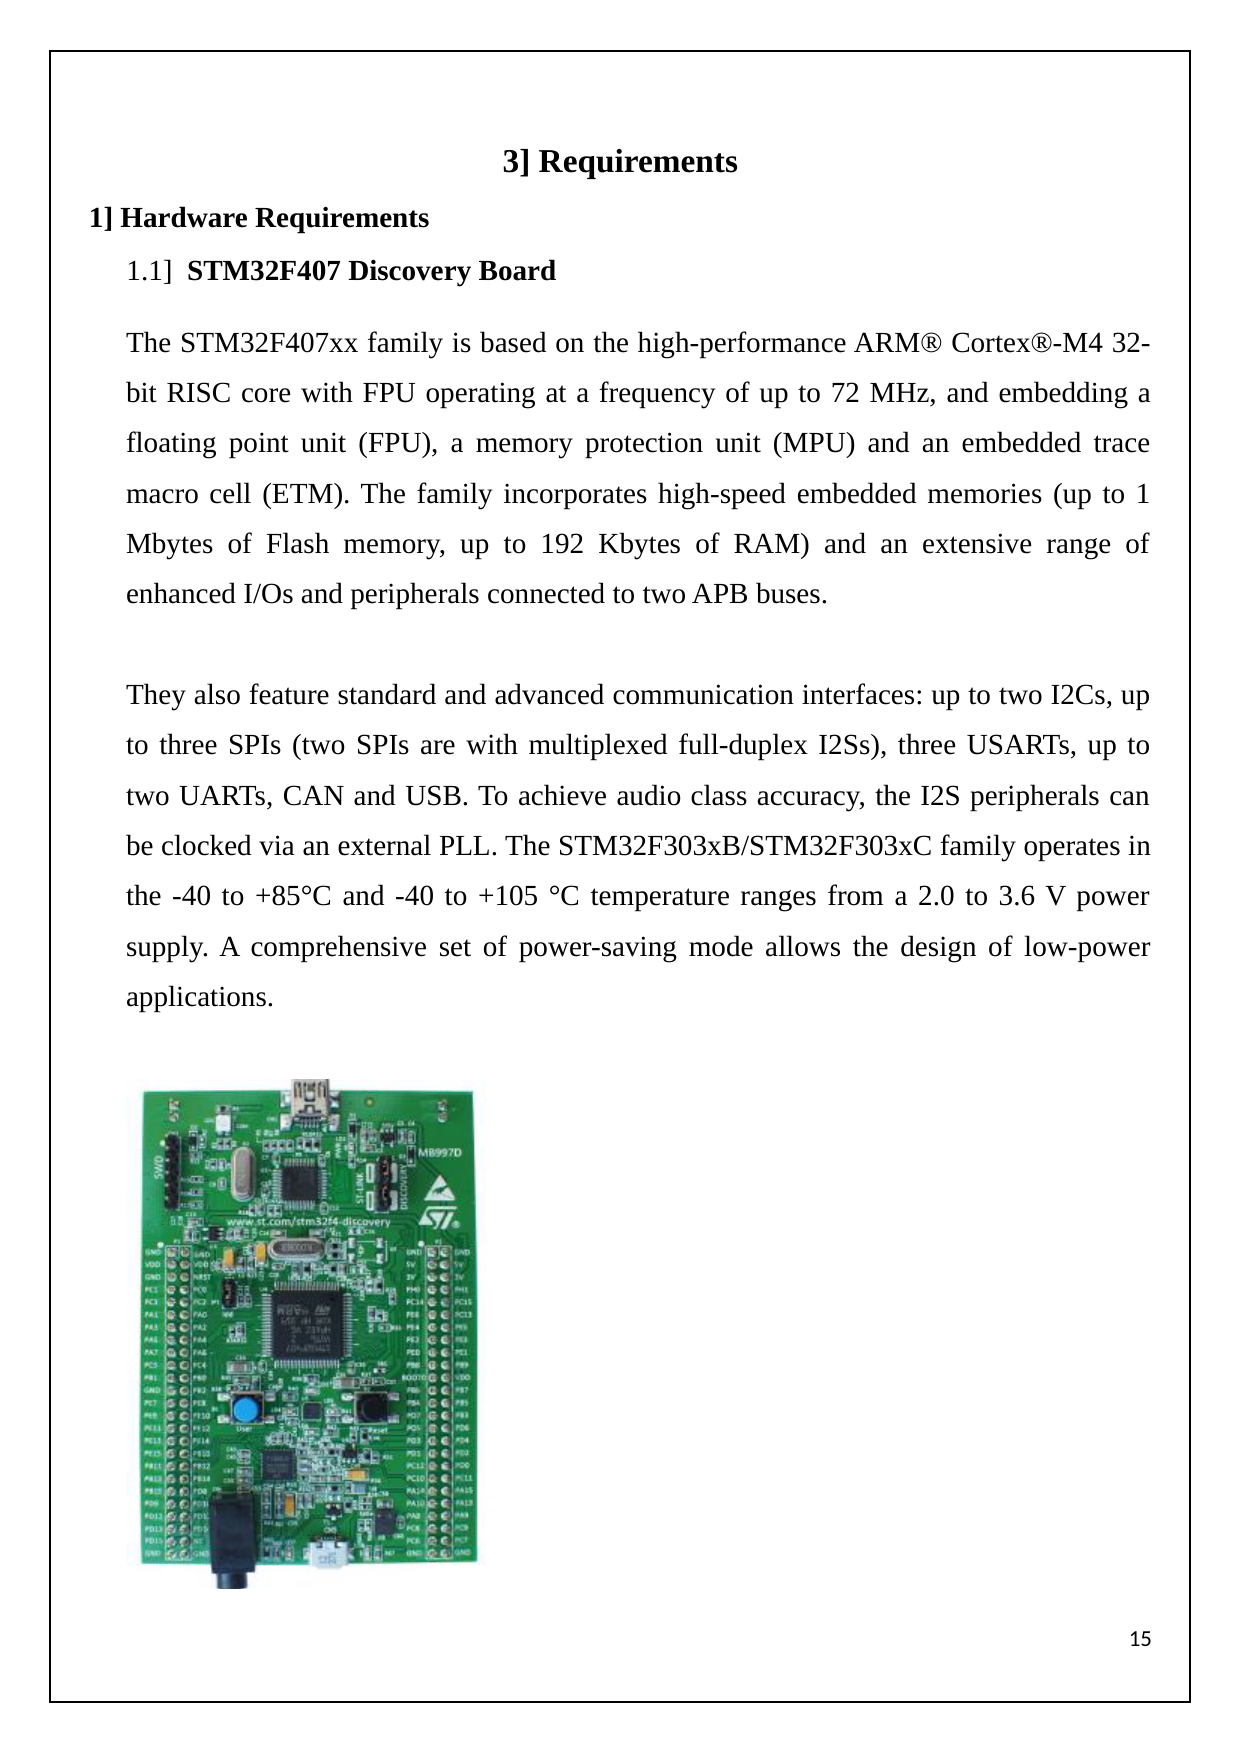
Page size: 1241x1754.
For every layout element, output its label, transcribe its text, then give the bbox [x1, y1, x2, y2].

text 1] Hardware Requirements [89, 200, 1152, 233]
list 1.1] STM32F407 Discovery Board [126, 253, 1152, 286]
text 3] Requirements [89, 142, 1152, 180]
list The STM32F407xx family is based on the high-performance ARM® Cortex®-M4 32-bit RISC core with FPU operating at a frequency of up to 72 MHz, and embedding a floating point unit (FPU), a memory protection unit (MPU) and an embedded trace macro cell (ETM). The family incorporates high-speed embedded memories (up to 1 Mbytes of Flash memory, up to 192 Kbytes of RAM) and an extensive range of enhanced I/Os and peripherals connected to two APB buses. [126, 325, 1152, 610]
list They also feature standard and advanced communication interfaces: up to two I2Cs, up to three SPIs (two SPIs are with multiplexed full-duplex I2Ss), three USARTs, up to two UARTs, CAN and USB. To achieve audio class accuracy, the I2S peripherals can be clocked via an external PLL. The STM32F303xB/STM32F303xC family operates in the -40 to +85°C and -40 to +105 °C temperature ranges from a 2.0 to 3.6 V power supply. A comprehensive set of power-saving mode allows the design of low-power applications. [126, 677, 1152, 1012]
